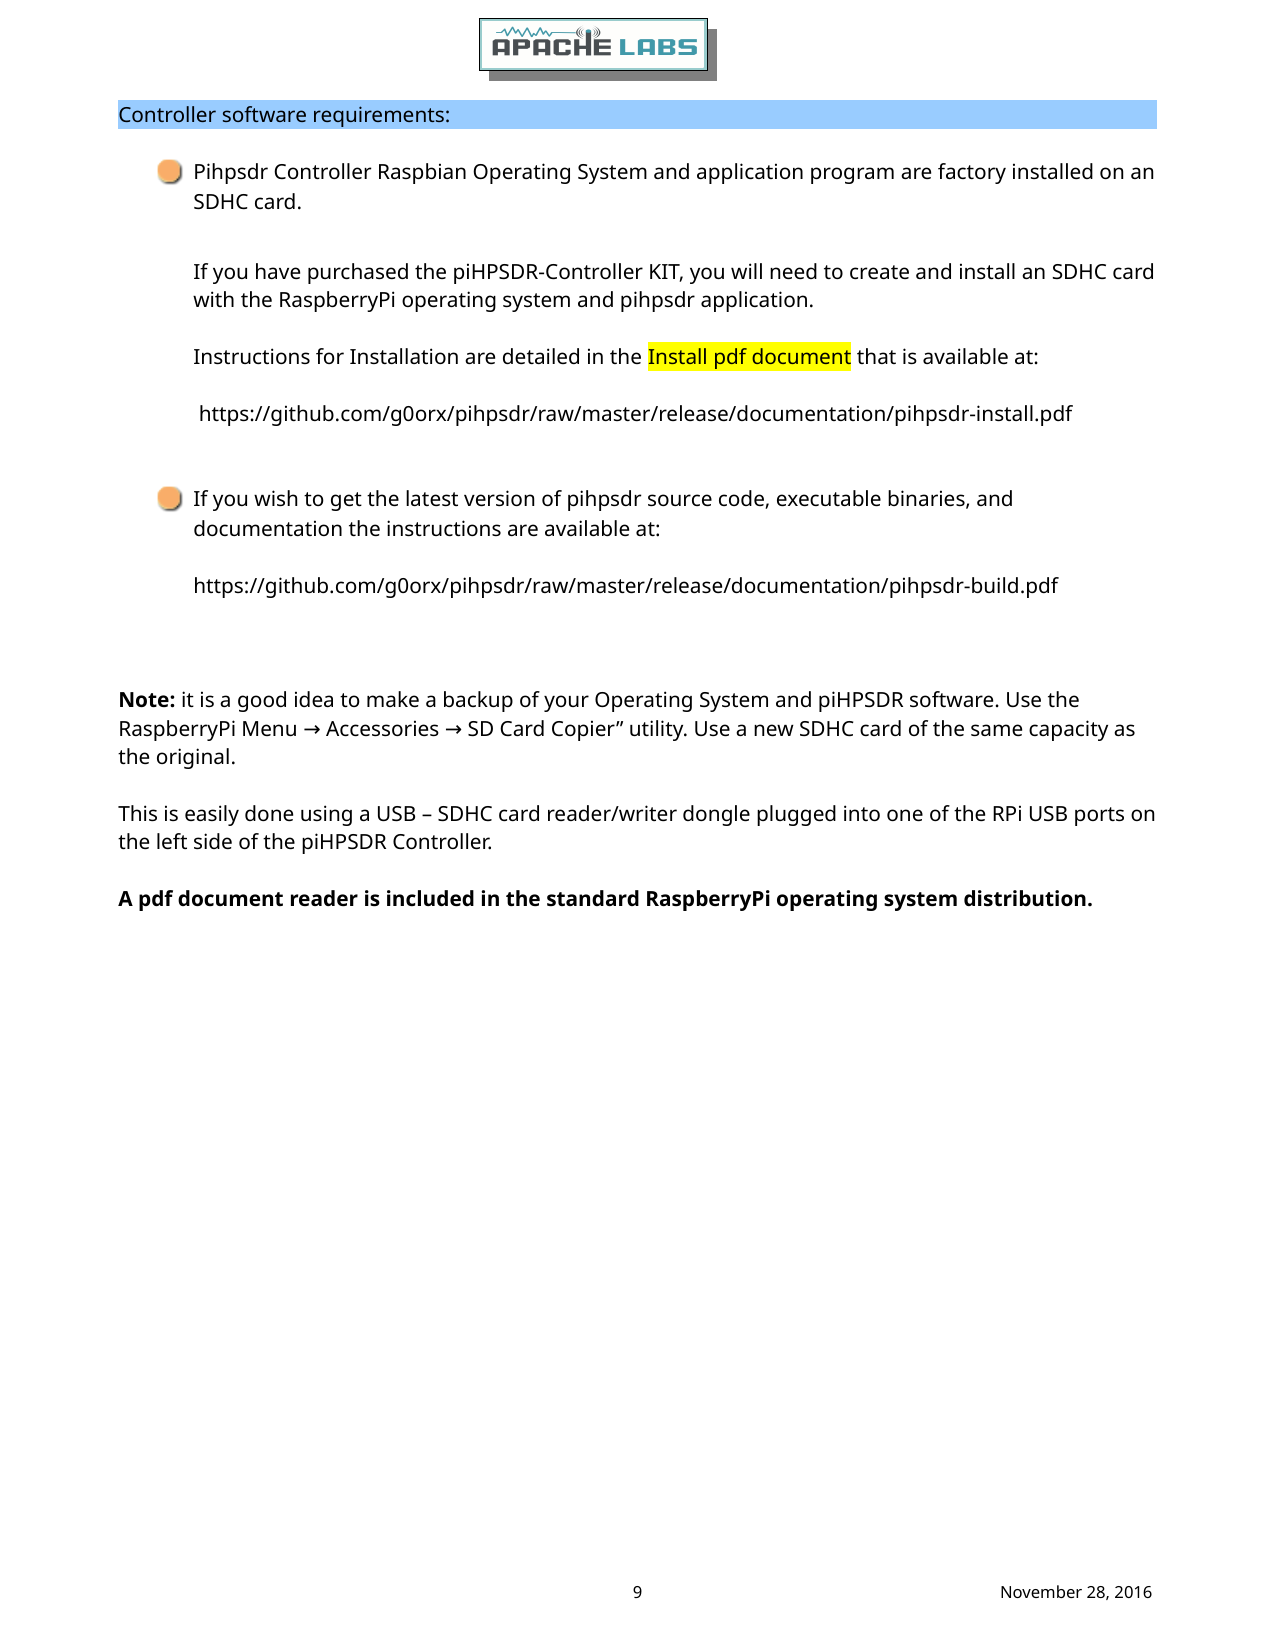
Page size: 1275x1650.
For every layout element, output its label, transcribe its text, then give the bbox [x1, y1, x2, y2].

list If you wish to get the latest version of pihpsdr source code, executable binaries, and documentation the instructions are available at: [156, 484, 1157, 543]
list Instructions for Installation are detailed in the Install pdf document that is available at: [156, 342, 1157, 371]
text A pdf document reader is included in the standard RaspberryPi operating system distribution. [118, 884, 1157, 913]
list Pihpsdr Controller Raspbian Operating System and application program are factory installed on an SDHC card. [156, 157, 1157, 216]
list If you have purchased the piHPSDR-Controller KIT, you will need to create and install an SDHC card with the RaspberryPi operating system and pihpsdr application. [156, 257, 1157, 314]
picture [156, 485, 185, 514]
text Note: it is a good idea to make a backup of your Operating System and piHPSDR software. Use the RaspberryPi Menu → Accessories → SD Card Copier” utility. Use a new SDHC card of the same capacity as the original. [118, 685, 1157, 771]
subtitle Controller software requirements: [118, 100, 1157, 129]
list https://github.com/g0orx/pihpsdr/raw/master/release/documentation/pihpsdr-build.pdf [156, 571, 1157, 600]
text This is easily done using a USB – SDHC card reader/writer dongle plugged into one of the RPi USB ports on the left side of the piHPSDR Controller. [118, 799, 1157, 856]
picture [482, 21, 704, 68]
picture [156, 158, 185, 187]
list https://github.com/g0orx/pihpsdr/raw/master/release/documentation/pihpsdr-install.pdf [156, 399, 1157, 427]
